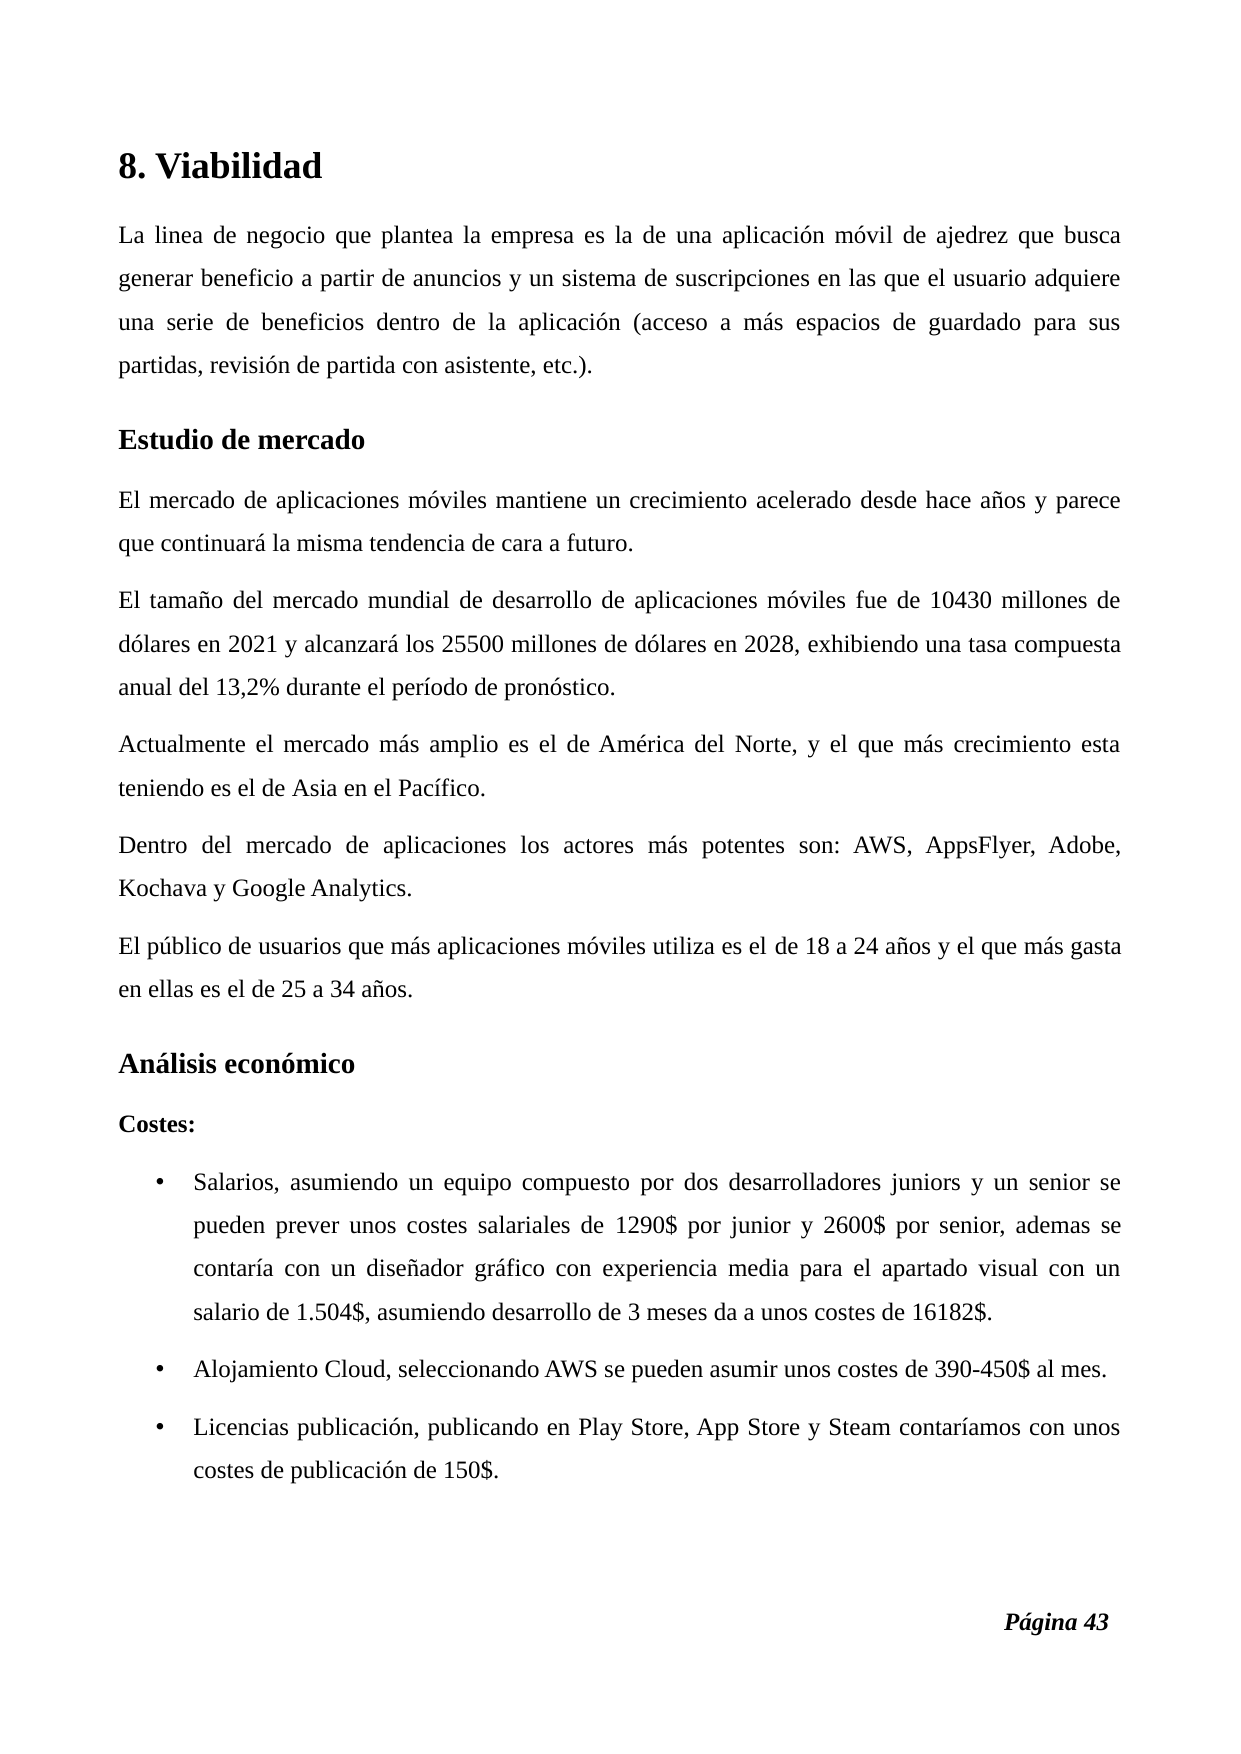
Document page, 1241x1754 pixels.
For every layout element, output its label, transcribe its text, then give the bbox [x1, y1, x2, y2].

text Costes: [118, 1109, 1122, 1138]
text Actualmente el mercado más amplio es el de América del Norte, y el que más crecimiento esta teniendo es el de Asia en el Pacífico. [118, 729, 1122, 801]
subtitle 8. Viabilidad [118, 143, 1122, 186]
list Alojamiento Cloud, seleccionando AWS se pueden asumir unos costes de 390-450$ al mes. [156, 1354, 1122, 1383]
list Salarios, asumiendo un equipo compuesto por dos desarrolladores juniors y un senior se pueden prever unos costes salariales de 1290$ por junior y 2600$ por senior, ademas se contaría con un diseñador gráfico con experiencia media para el apartado visual con un salario de 1.504$, asumiendo desarrollo de 3 meses da a unos costes de 16182$. [156, 1167, 1122, 1325]
subtitle Análisis económico [118, 1047, 1122, 1080]
subtitle Estudio de mercado [118, 422, 1122, 456]
text El tamaño del mercado mundial de desarrollo de aplicaciones móviles fue de 10430 millones de dólares en 2021 y alcanzará los 25500 millones de dólares en 2028, exhibiendo una tasa compuesta anual del 13,2% durante el período de pronóstico. [118, 586, 1122, 701]
text El mercado de aplicaciones móviles mantiene un crecimiento acelerado desde hace años y parece que continuará la misma tendencia de cara a futuro. [118, 485, 1122, 557]
text La linea de negocio que plantea la empresa es la de una aplicación móvil de ajedrez que busca generar beneficio a partir de anuncios y un sistema de suscripciones en las que el usuario adquiere una serie de beneficios dentro de la aplicación (acceso a más espacios de guardado para sus partidas, revisión de partida con asistente, etc.). [118, 220, 1122, 378]
text El público de usuarios que más aplicaciones móviles utiliza es el de 18 a 24 años y el que más gasta en ellas es el de 25 a 34 años. [118, 931, 1122, 1003]
list Licencias publicación, publicando en Play Store, App Store y Steam contaríamos con unos costes de publicación de 150$. [156, 1412, 1122, 1484]
text Dentro del mercado de aplicaciones los actores más potentes son: AWS, AppsFlyer, Adobe, Kochava y Google Analytics. [118, 830, 1122, 902]
